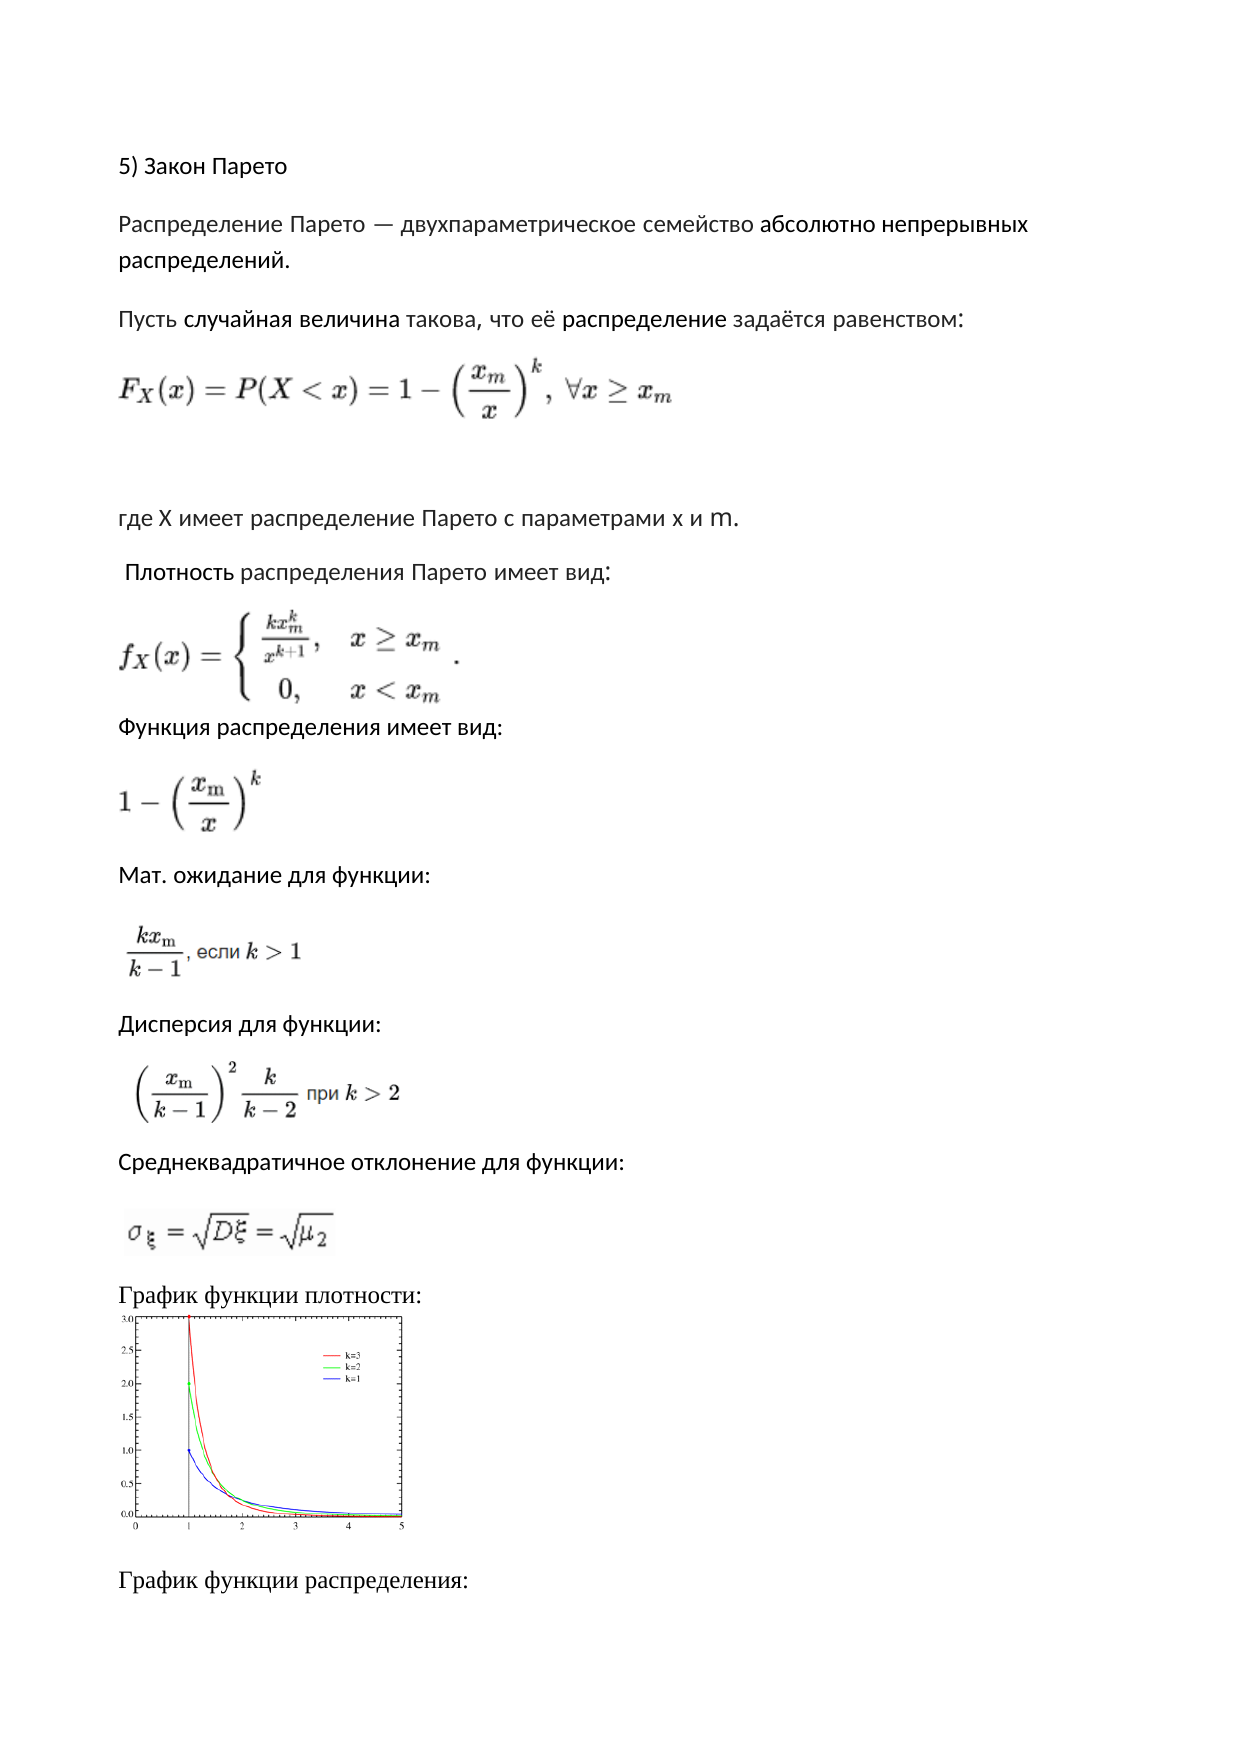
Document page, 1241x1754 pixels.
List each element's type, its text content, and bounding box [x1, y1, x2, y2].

text Плотность распределения Парето имеет вид: [118, 554, 1122, 588]
text Функция распределения имеет вид: [118, 607, 1122, 741]
text 5) Закон Парето [118, 150, 1122, 181]
text Дисперсия для функции: [118, 1008, 1122, 1038]
text График функции плотности: [118, 1281, 1122, 1309]
text Мат. ожидание для функции: [118, 859, 1122, 890]
text где Х имеет распределение Парето с параметрами х и m. [118, 500, 1122, 534]
text График функции распределения: [118, 1566, 1122, 1594]
text Распределение Парето — двухпараметрическое семейство абсолютно непрерывных распределений. [118, 206, 1122, 275]
text Пусть случайная величина такова, что её распределение задаётся равенством: [118, 301, 1122, 334]
text Среднеквадратичное отклонение для функции: [118, 1146, 1122, 1176]
